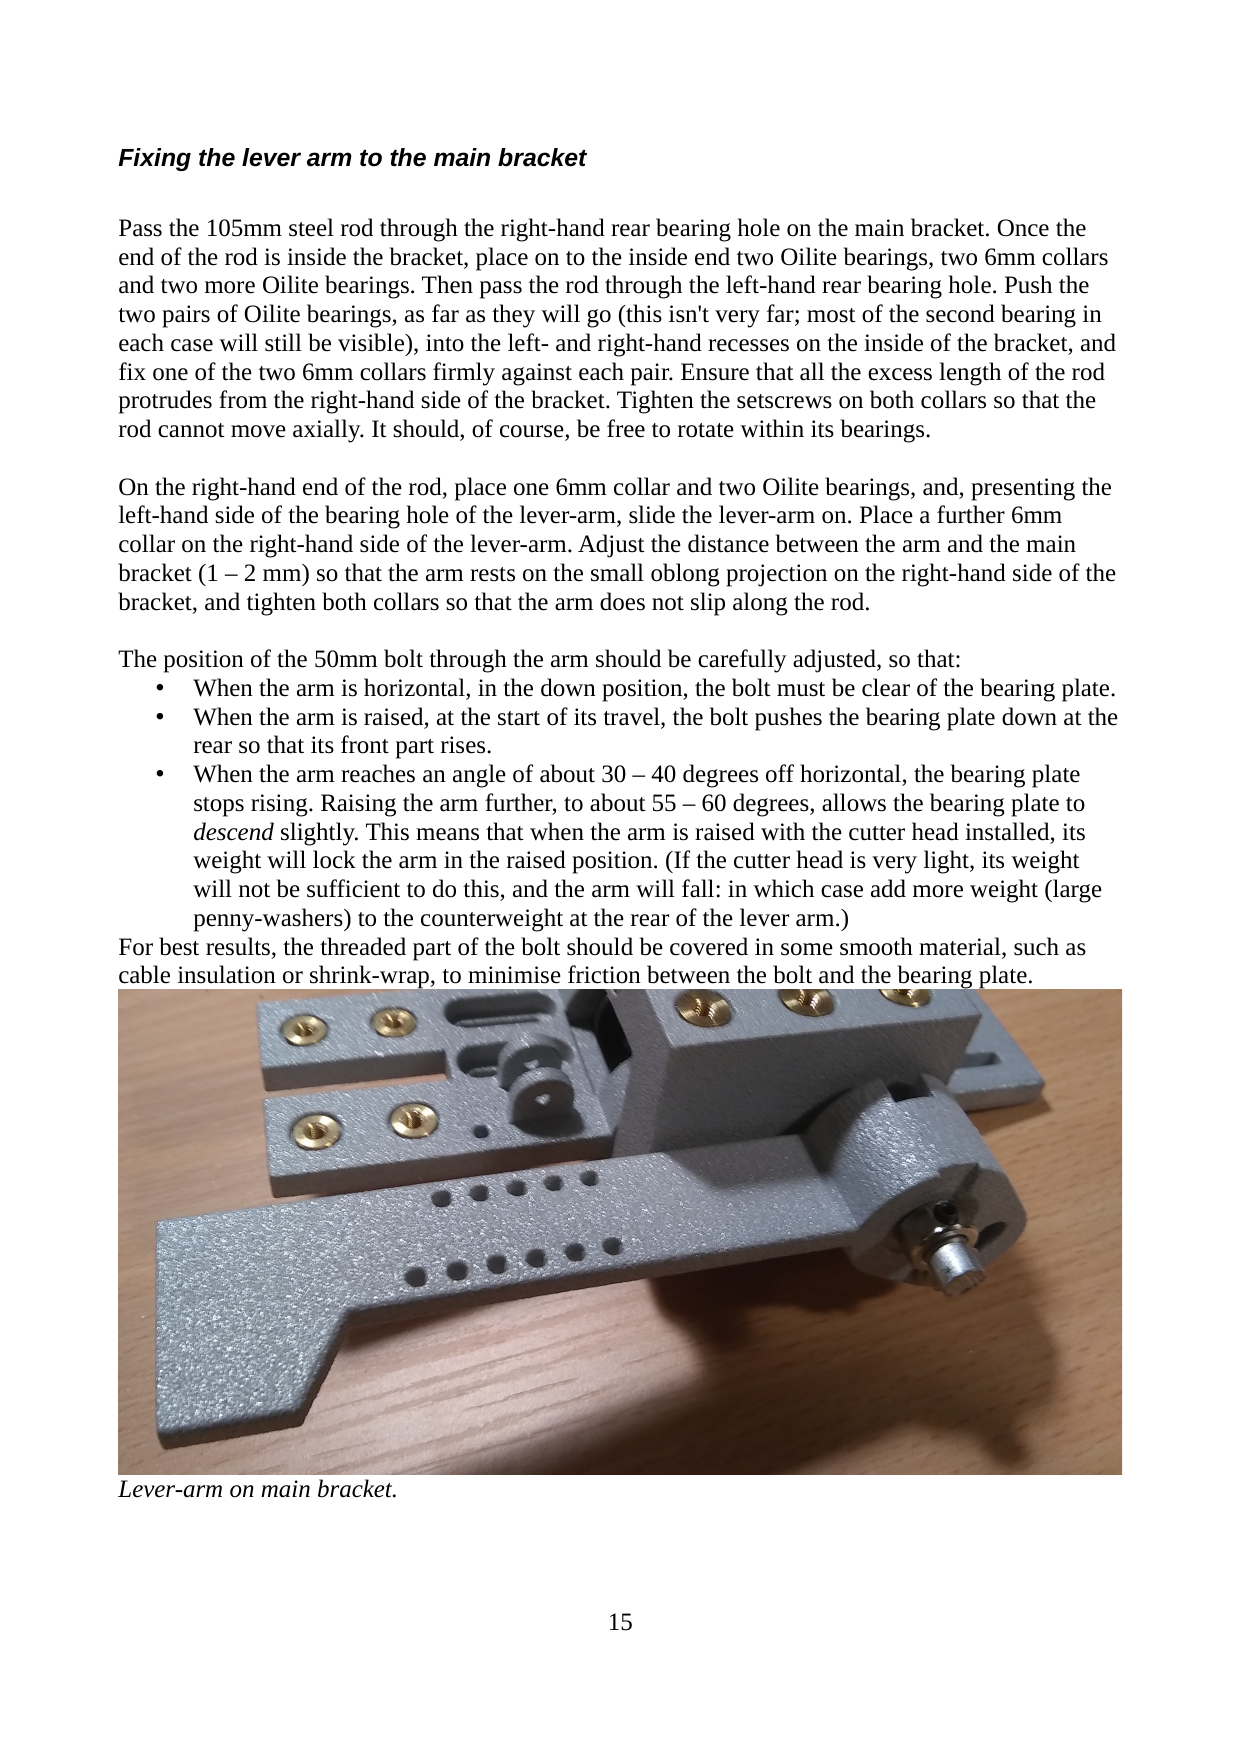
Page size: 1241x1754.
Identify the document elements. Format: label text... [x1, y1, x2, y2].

list When the arm is horizontal, in the down position, the bolt must be clear of the bearing plate. [156, 673, 1122, 702]
text The position of the 50mm bolt through the arm should be carefully adjusted, so that: [118, 644, 1122, 673]
text Lever-arm on main bracket. [118, 1475, 1122, 1503]
list When the arm is raised, at the start of its travel, the bolt pushes the bearing plate down at the rear so that its front part rises. [156, 702, 1122, 759]
text For best results, the threaded part of the bolt should be covered in some smooth material, such as cable insulation or shrink-wrap, to minimise friction between the bolt and the bearing plate. [118, 932, 1122, 989]
picture [118, 989, 1123, 1475]
subtitle Fixing the lever arm to the main bracket [118, 143, 1122, 172]
text On the right-hand end of the rod, place one 6mm collar and two Oilite bearings, and, presenting the left-hand side of the bearing hole of the lever-arm, slide the lever-arm on. Place a further 6mm collar on the right-hand side of the lever-arm. Adjust the distance between the arm and the main bracket (1 – 2 mm) so that the arm rests on the small oblong projection on the right-hand side of the bracket, and tighten both collars so that the arm does not slip along the rod. [118, 472, 1122, 615]
list When the arm reaches an angle of about 30 – 40 degrees off horizontal, the bearing plate stops rising. Raising the arm further, to about 55 – 60 degrees, allows the bearing plate to descend slightly. This means that when the arm is raised with the cutter head installed, its weight will lock the arm in the raised position. (If the cutter head is very light, its weight will not be sufficient to do this, and the arm will fall: in which case add more weight (large penny-washers) to the counterweight at the rear of the lever arm.) [156, 759, 1122, 932]
text Pass the 105mm steel rod through the right-hand rear bearing hole on the main bracket. Once the end of the rod is inside the bracket, place on to the inside end two Oilite bearings, two 6mm collars and two more Oilite bearings. Then pass the rod through the left-hand rear bearing hole. Push the two pairs of Oilite bearings, as far as they will go (this isn't very far; most of the second bearing in each case will still be visible), into the left- and right-hand recesses on the inside of the bracket, and fix one of the two 6mm collars firmly against each pair. Ensure that all the excess length of the rod protrudes from the right-hand side of the bracket. Tighten the setscrews on both collars so that the rod cannot move axially. It should, of course, be free to rotate within its bearings. [118, 213, 1122, 443]
